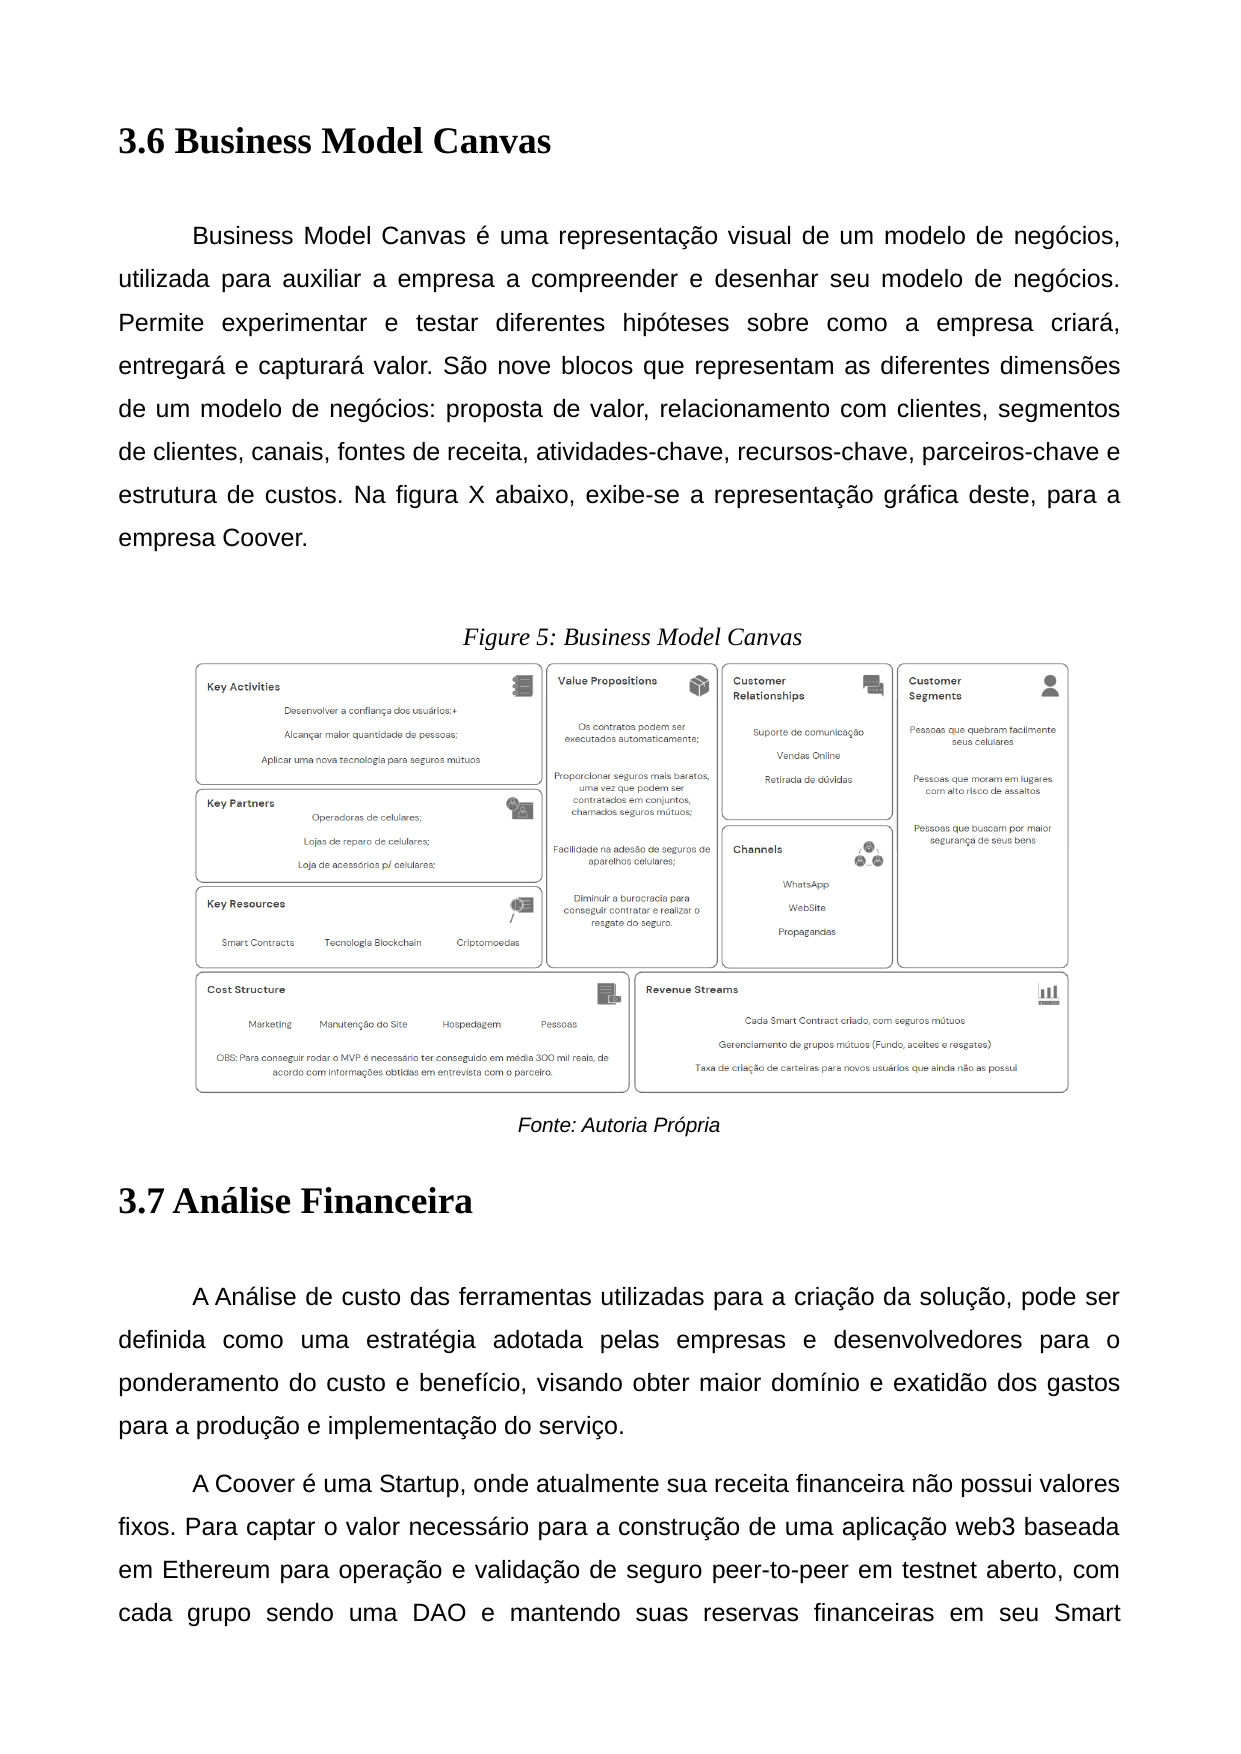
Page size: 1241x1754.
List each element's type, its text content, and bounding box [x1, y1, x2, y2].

text A Coover é uma Startup, onde atualmente sua receita financeira não possui valores fixos. Para captar o valor necessário para a construção de uma aplicação web3 baseada em Ethereum para operação e validação de seguro peer-to-peer em testnet aberto, com cada grupo sendo uma DAO e mantendo suas reservas financeiras em seu Smart [118, 1469, 1122, 1627]
subtitle 3.7 Análise Financeira [118, 1179, 1122, 1222]
text A Análise de custo das ferramentas utilizadas para a criação da solução, pode ser definida como uma estratégia adotada pelas empresas e desenvolvedores para o ponderamento do custo e benefício, visando obter maior domínio e exatidão dos gastos para a produção e implementação do serviço. [118, 1282, 1122, 1440]
text Fonte: Autoria Própria [118, 627, 1122, 1137]
text [181, 609, 1087, 622]
text Figure 5: Business Model Canvas [181, 622, 1087, 650]
text Business Model Canvas é uma representação visual de um modelo de negócios, utilizada para auxiliar a empresa a compreender e desenhar seu modelo de negócios. Permite experimentar e testar diferentes hipóteses sobre como a empresa criará, entregará e capturará valor. São nove blocos que representam as diferentes dimensões de um modelo de negócios: proposta de valor, relacionamento com clientes, segmentos de clientes, canais, fontes de receita, atividades-chave, recursos-chave, parceiros-chave e estrutura de custos. Na figura X abaixo, exibe-se a representação gráfica deste, para a empresa Coover. [118, 221, 1122, 552]
picture [180, 650, 1087, 1102]
subtitle 3.6 Business Model Canvas [118, 118, 1122, 161]
